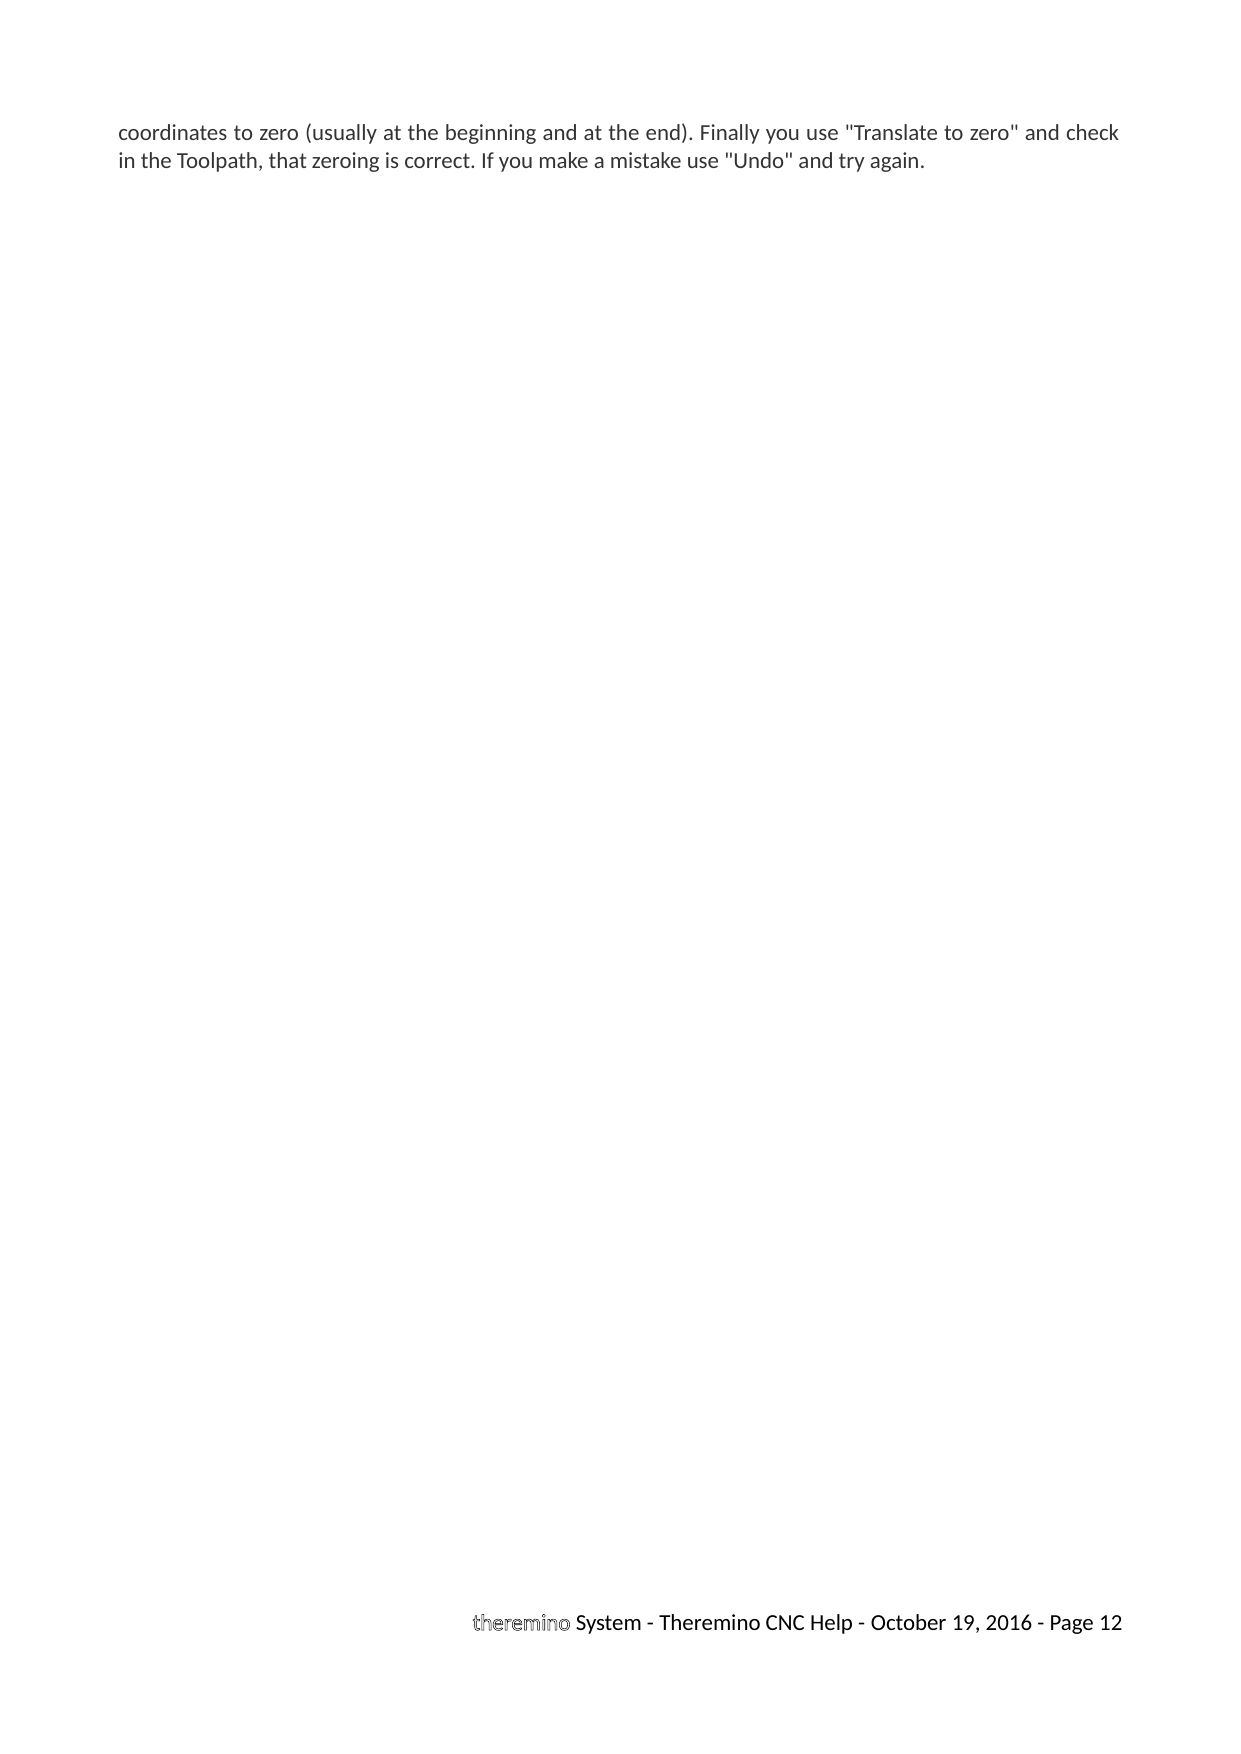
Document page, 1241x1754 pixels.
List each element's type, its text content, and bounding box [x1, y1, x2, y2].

text coordinates to zero (usually at the beginning and at the end). Finally you use "Translate to zero" and check in the Toolpath, that zeroing is correct. If you make a mistake use "Undo" and try again. [118, 118, 1122, 174]
